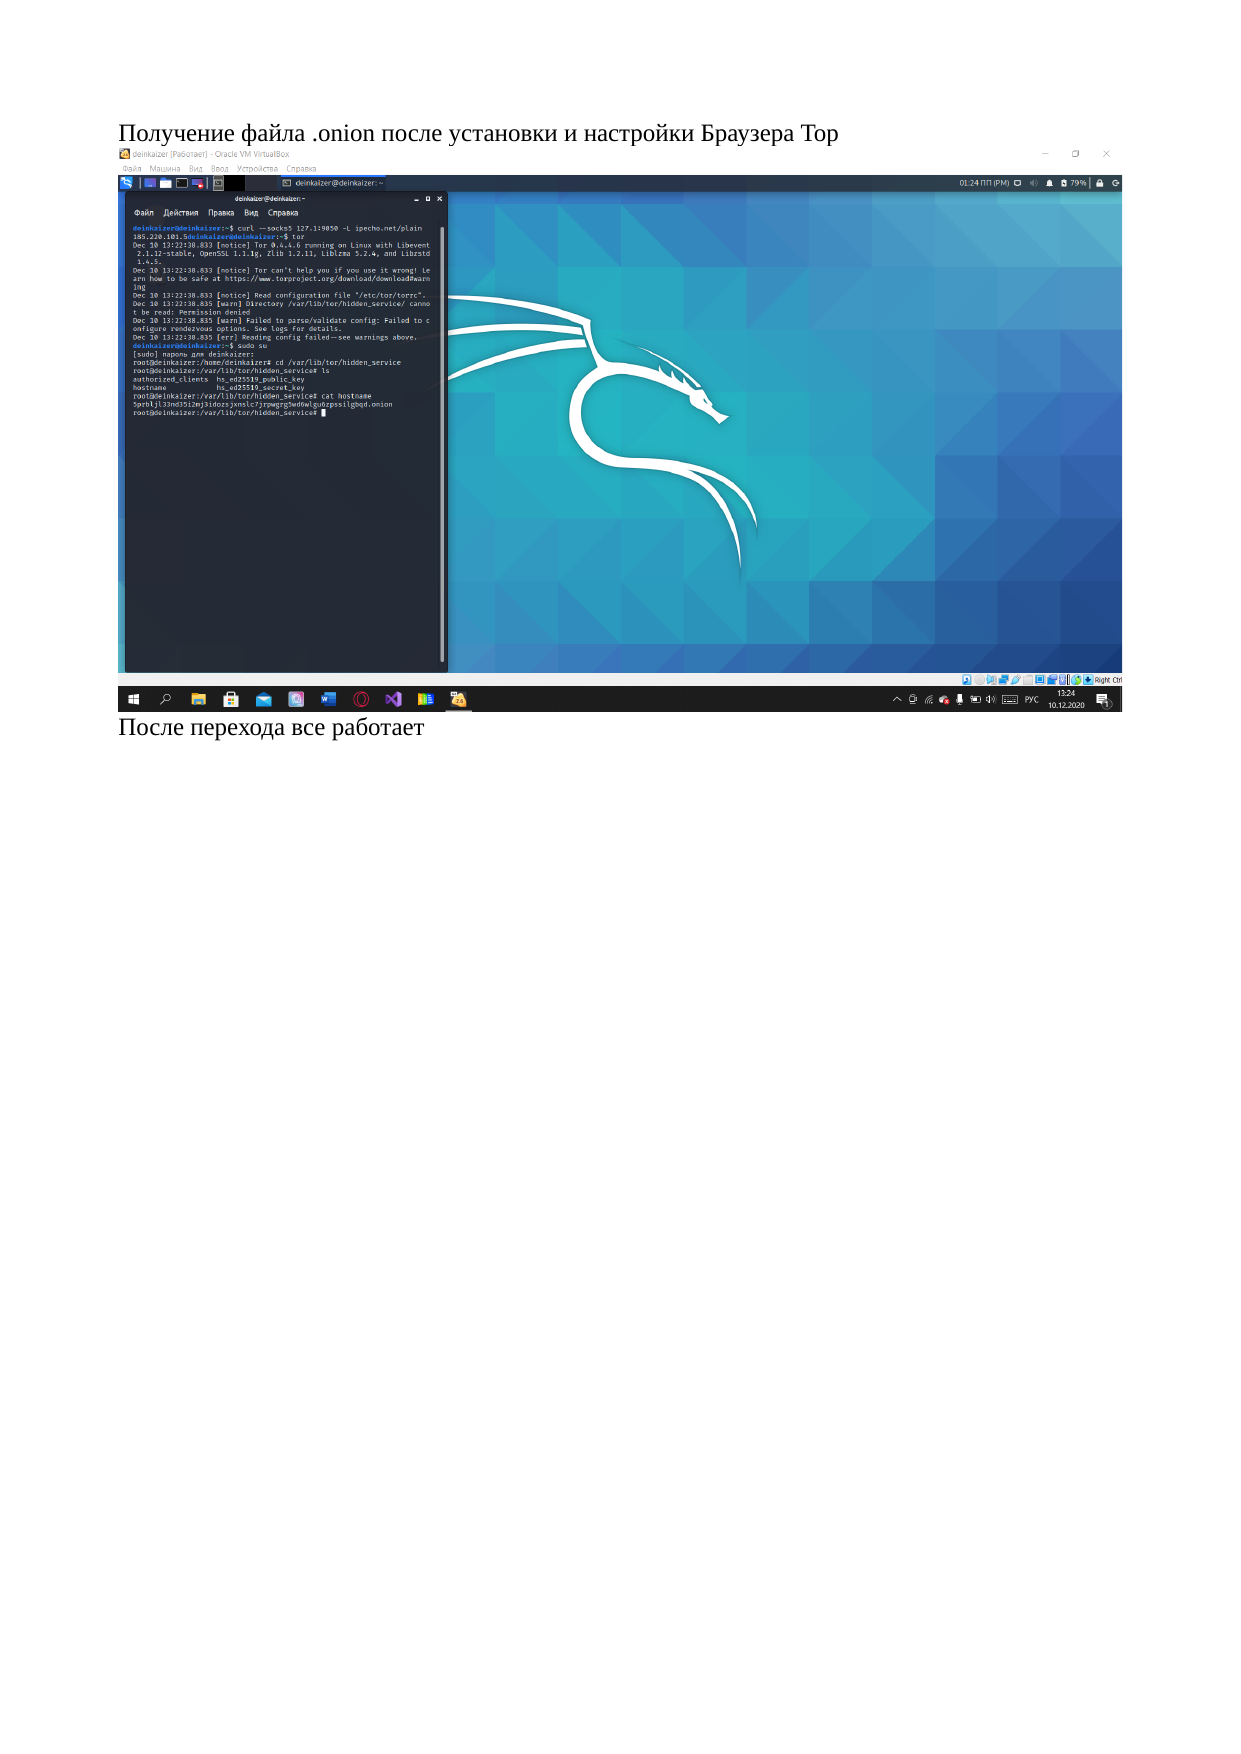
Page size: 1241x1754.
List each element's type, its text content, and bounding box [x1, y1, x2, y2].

picture [118, 146, 1123, 712]
text Получение файла .onion после установки и настройки Браузера Тор [118, 118, 1122, 146]
text После перехода все работает [118, 712, 1122, 740]
